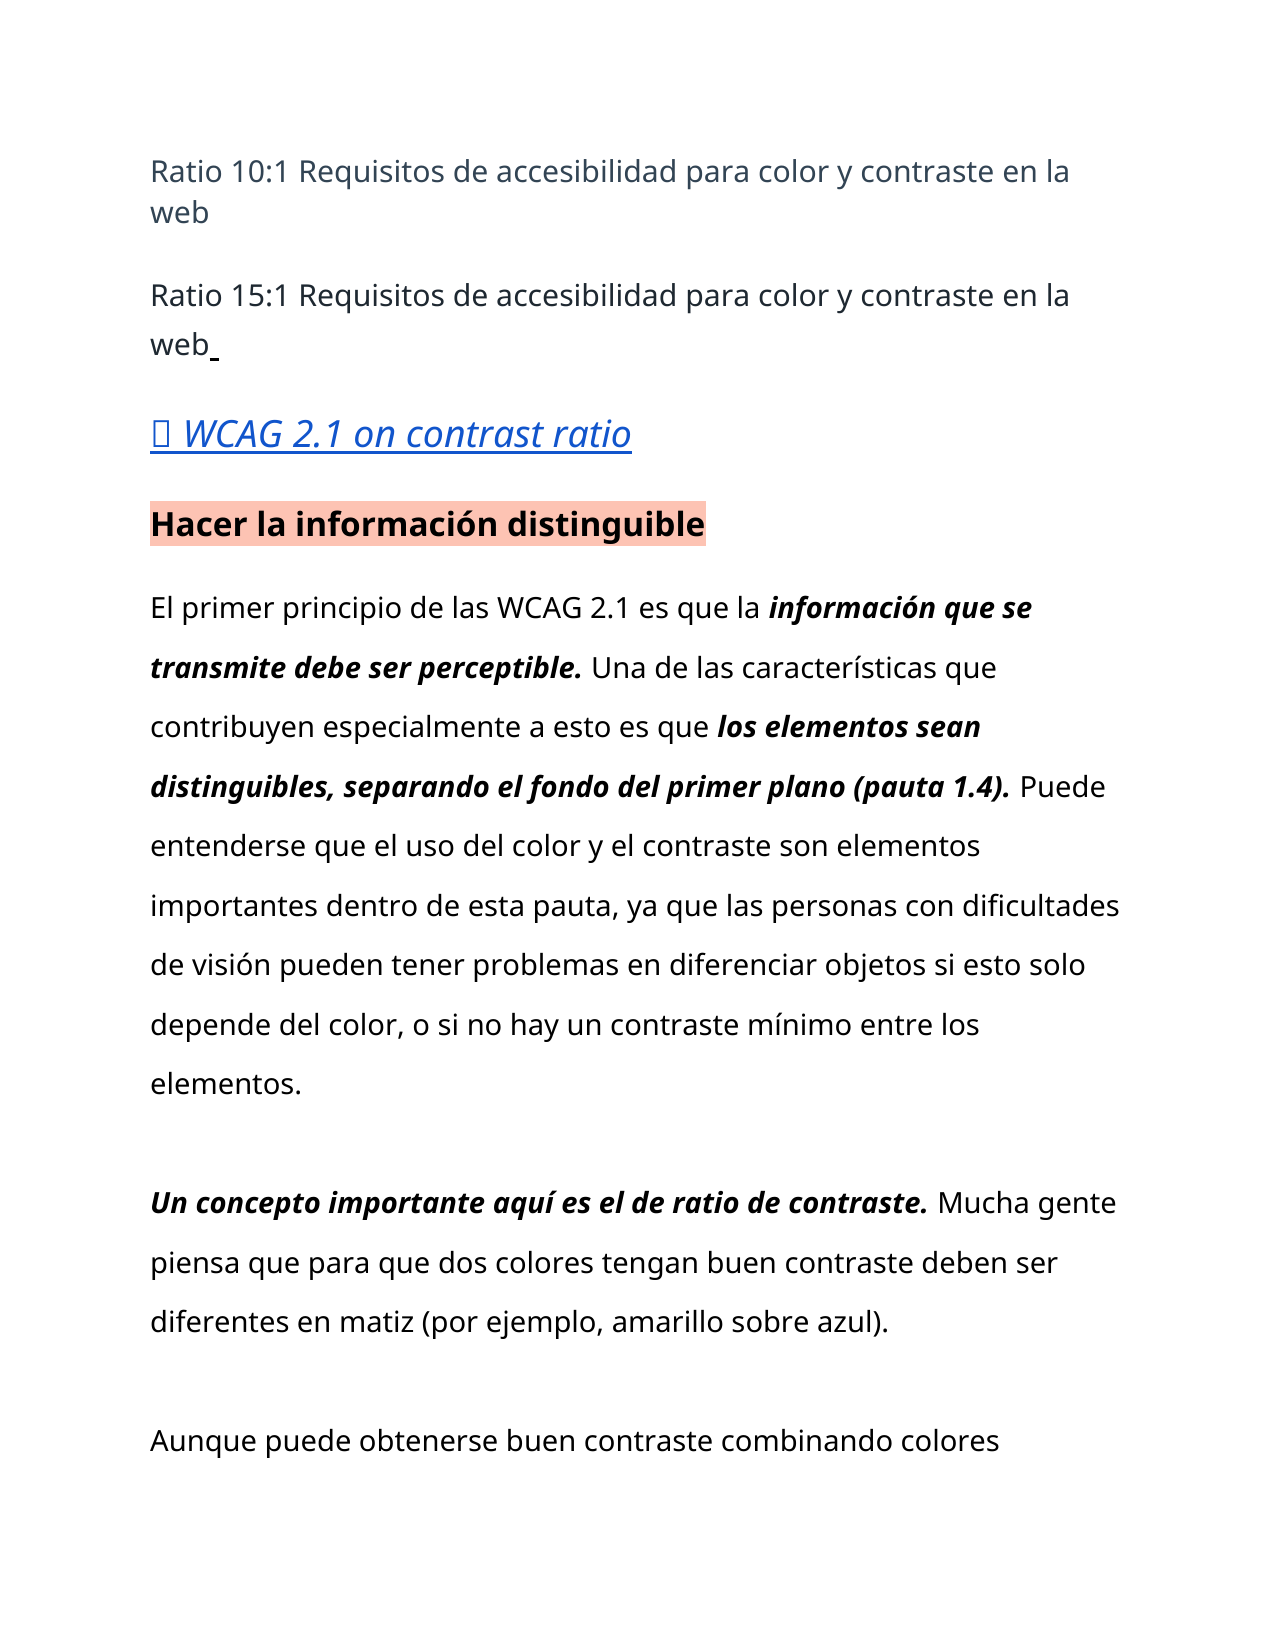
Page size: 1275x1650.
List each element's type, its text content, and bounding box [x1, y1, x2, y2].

text Un concepto importante aquí es el de ratio de contraste. Mucha gente piensa que para que dos colores tengan buen contraste deben ser diferentes en matiz (por ejemplo, amarillo sobre azul). [150, 1182, 1125, 1341]
subtitle Hacer la información distinguible [706, 501, 1125, 546]
text El primer principio de las WCAG 2.1 es que la información que se transmite debe ser perceptible. Una de las características que contribuyen especialmente a esto es que los elementos sean distinguibles, separando el fondo del primer plano (pauta 1.4). Puede entenderse que el uso del color y el contraste son elementos importantes dentro de esta pauta, ya que las personas con dificultades de visión pueden tener problemas en diferenciar objetos si esto solo depende del color, o si no hay un contraste mínimo entre los elementos. [150, 588, 1125, 1103]
text Ratio 15:1 Requisitos de accesibilidad para color y contraste en la web [150, 274, 1125, 366]
text 🔗 WCAG 2.1 on contrast ratio [150, 408, 1125, 459]
text Ratio 10:1 Requisitos de accesibilidad para color y contraste en la web [150, 150, 1125, 232]
text Aunque puede obtenerse buen contraste combinando colores [150, 1420, 1125, 1460]
